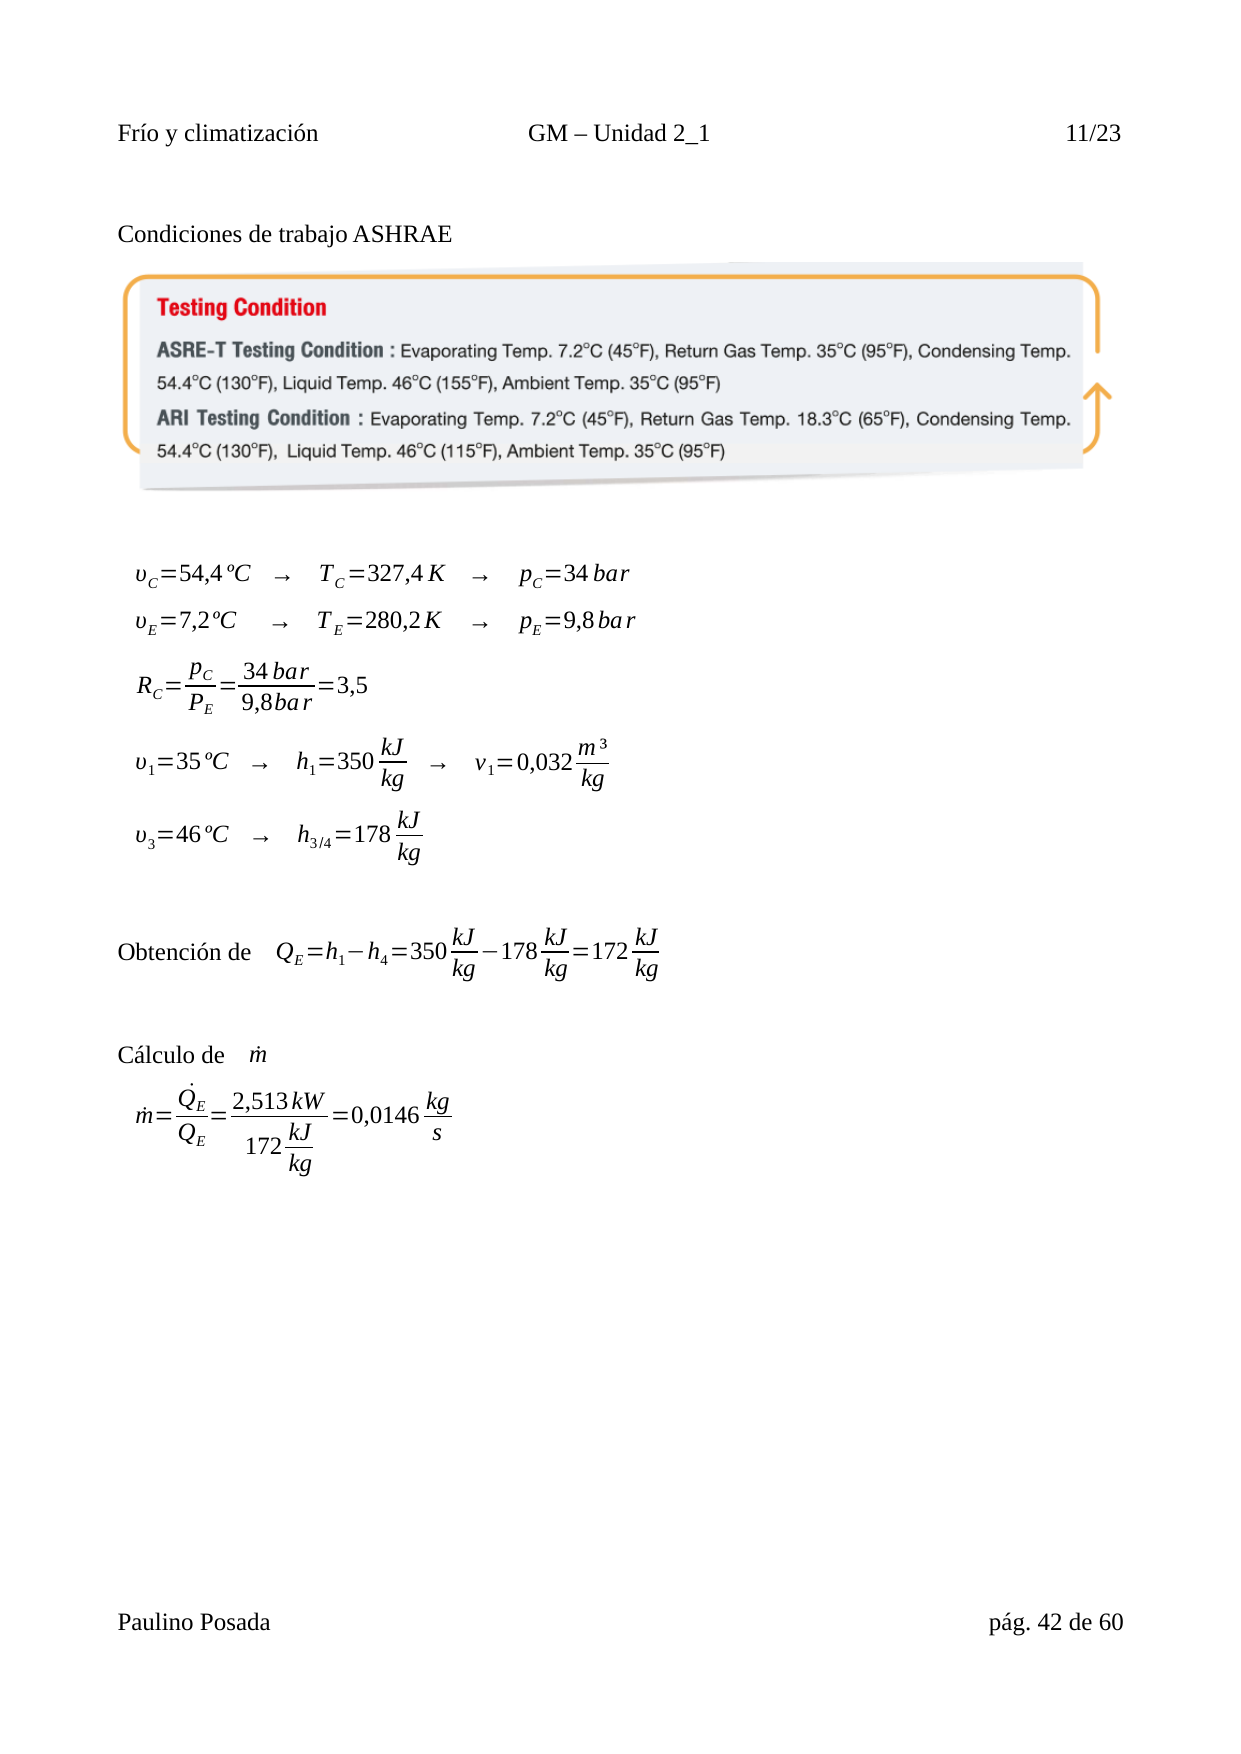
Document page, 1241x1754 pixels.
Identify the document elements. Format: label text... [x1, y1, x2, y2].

text → → [117, 606, 1123, 638]
picture [118, 262, 1123, 502]
text Obtención de [117, 923, 1123, 982]
text → → [117, 559, 1123, 591]
text → [117, 807, 1123, 866]
text Condiciones de trabajo ASHRAE [117, 219, 1123, 248]
text Cálculo de [117, 1040, 1123, 1068]
text → → [117, 733, 1123, 792]
